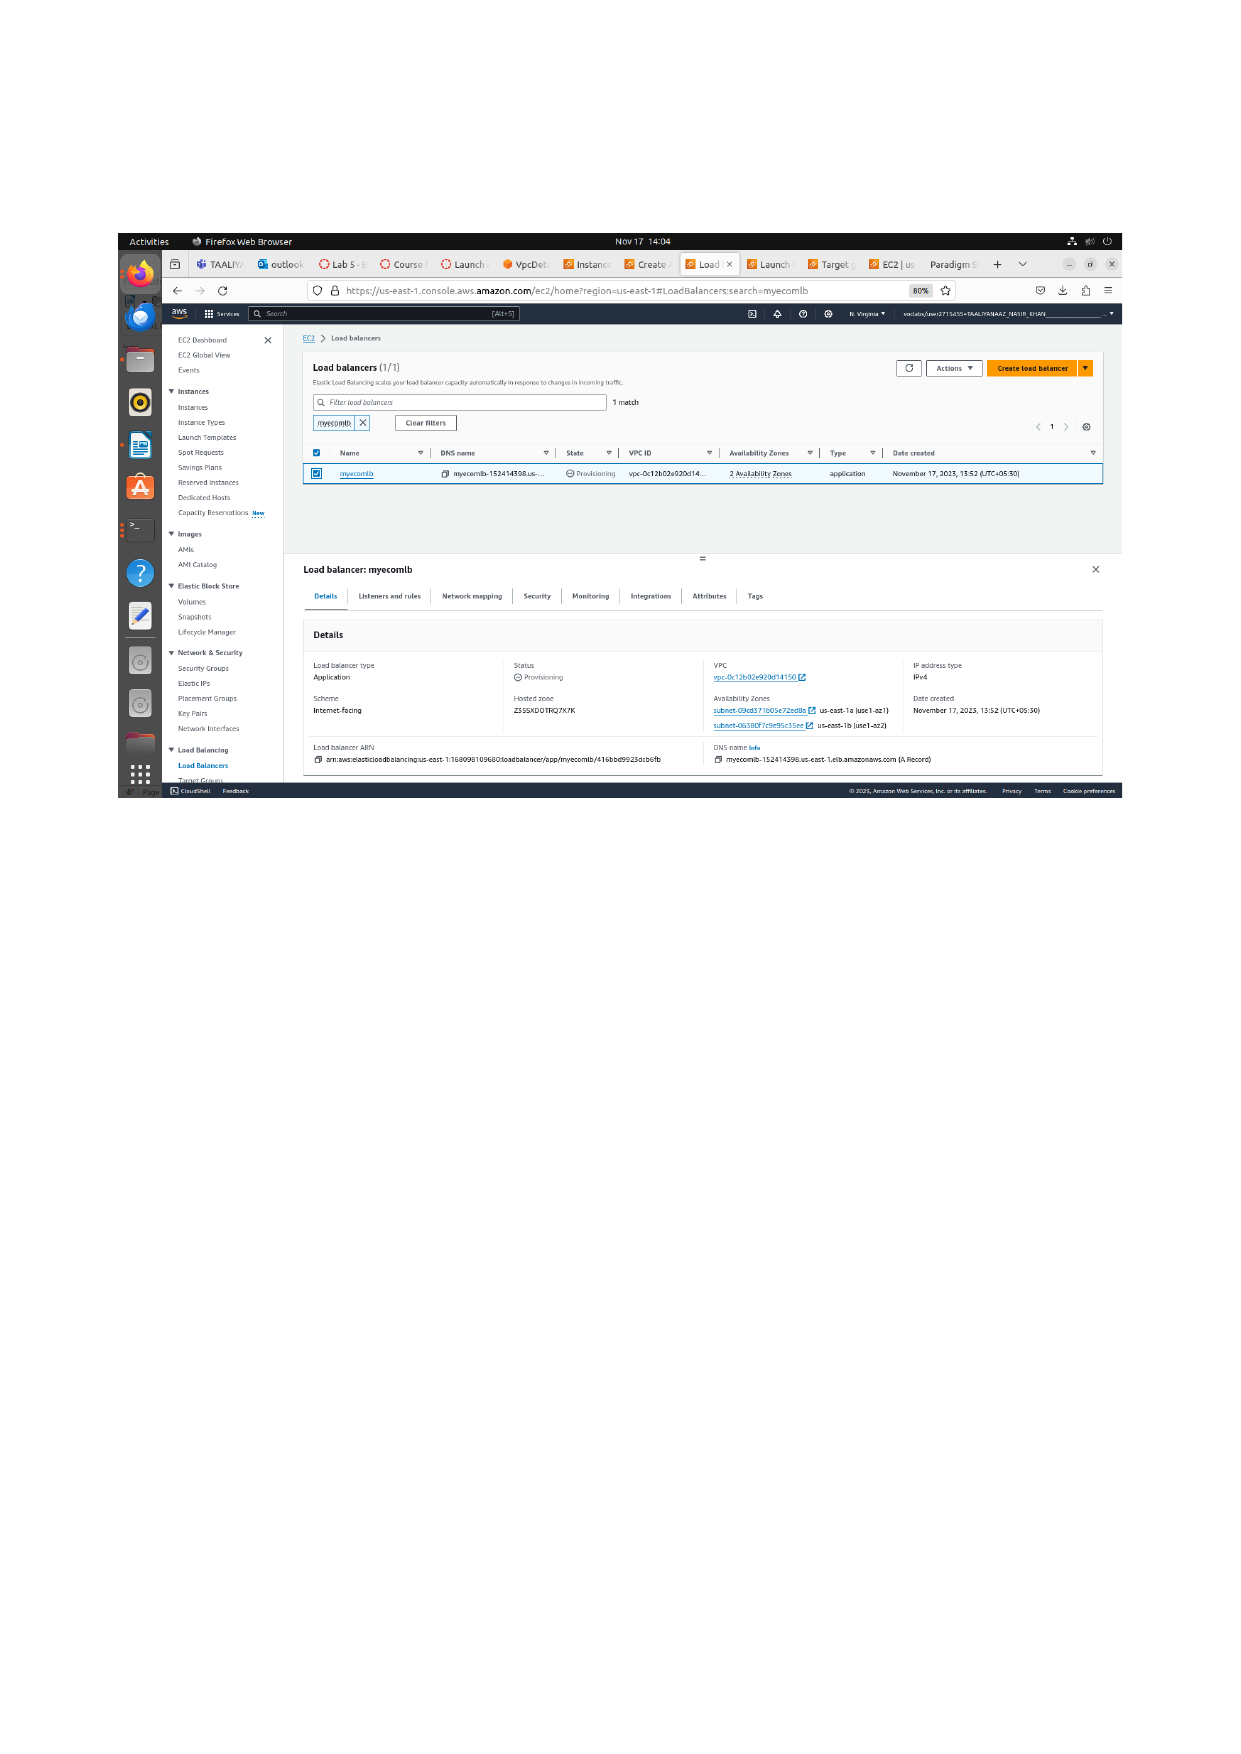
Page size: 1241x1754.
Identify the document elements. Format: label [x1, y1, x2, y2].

picture [118, 233, 1123, 798]
